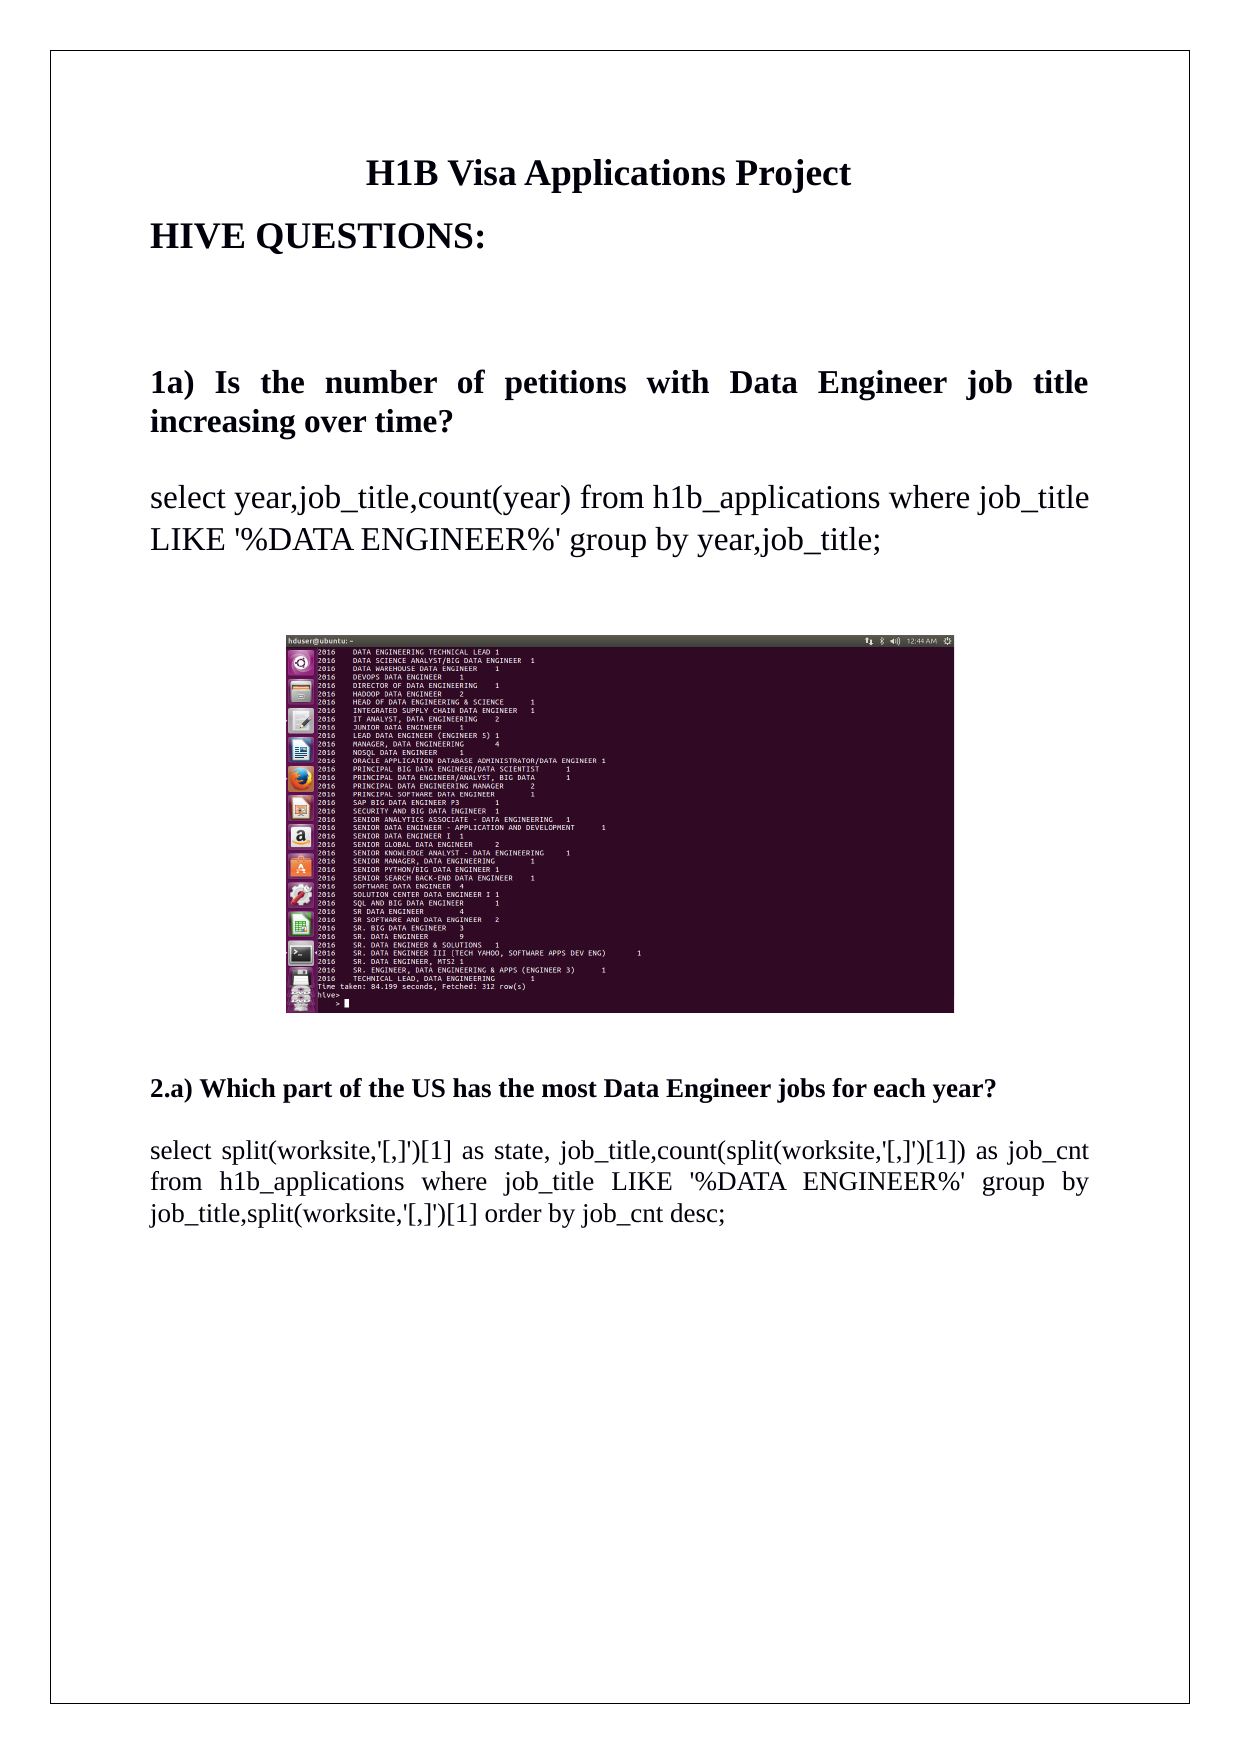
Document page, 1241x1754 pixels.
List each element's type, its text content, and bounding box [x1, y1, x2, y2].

text 2.a) Which part of the US has the most Data Engineer jobs for each year? [150, 1072, 1090, 1103]
text select year,job_title,count(year) from h1b_applications where job_title LIKE '%DATA ENGINEER%' group by year,job_title; [150, 478, 1090, 557]
text select split(worksite,'[,]')[1] as state, job_title,count(split(worksite,'[,]')[1]) as job_cnt from h1b_applications where job_title LIKE '%DATA ENGINEER%' group by job_title,split(worksite,'[,]')[1] order by job_cnt desc; [150, 1134, 1090, 1228]
text HIVE QUESTIONS: [150, 213, 1090, 256]
picture [286, 635, 955, 1013]
text H1B Visa Applications Project [150, 150, 1090, 193]
text 1a) Is the number of petitions with Data Engineer job title increasing over time? [150, 363, 1090, 439]
